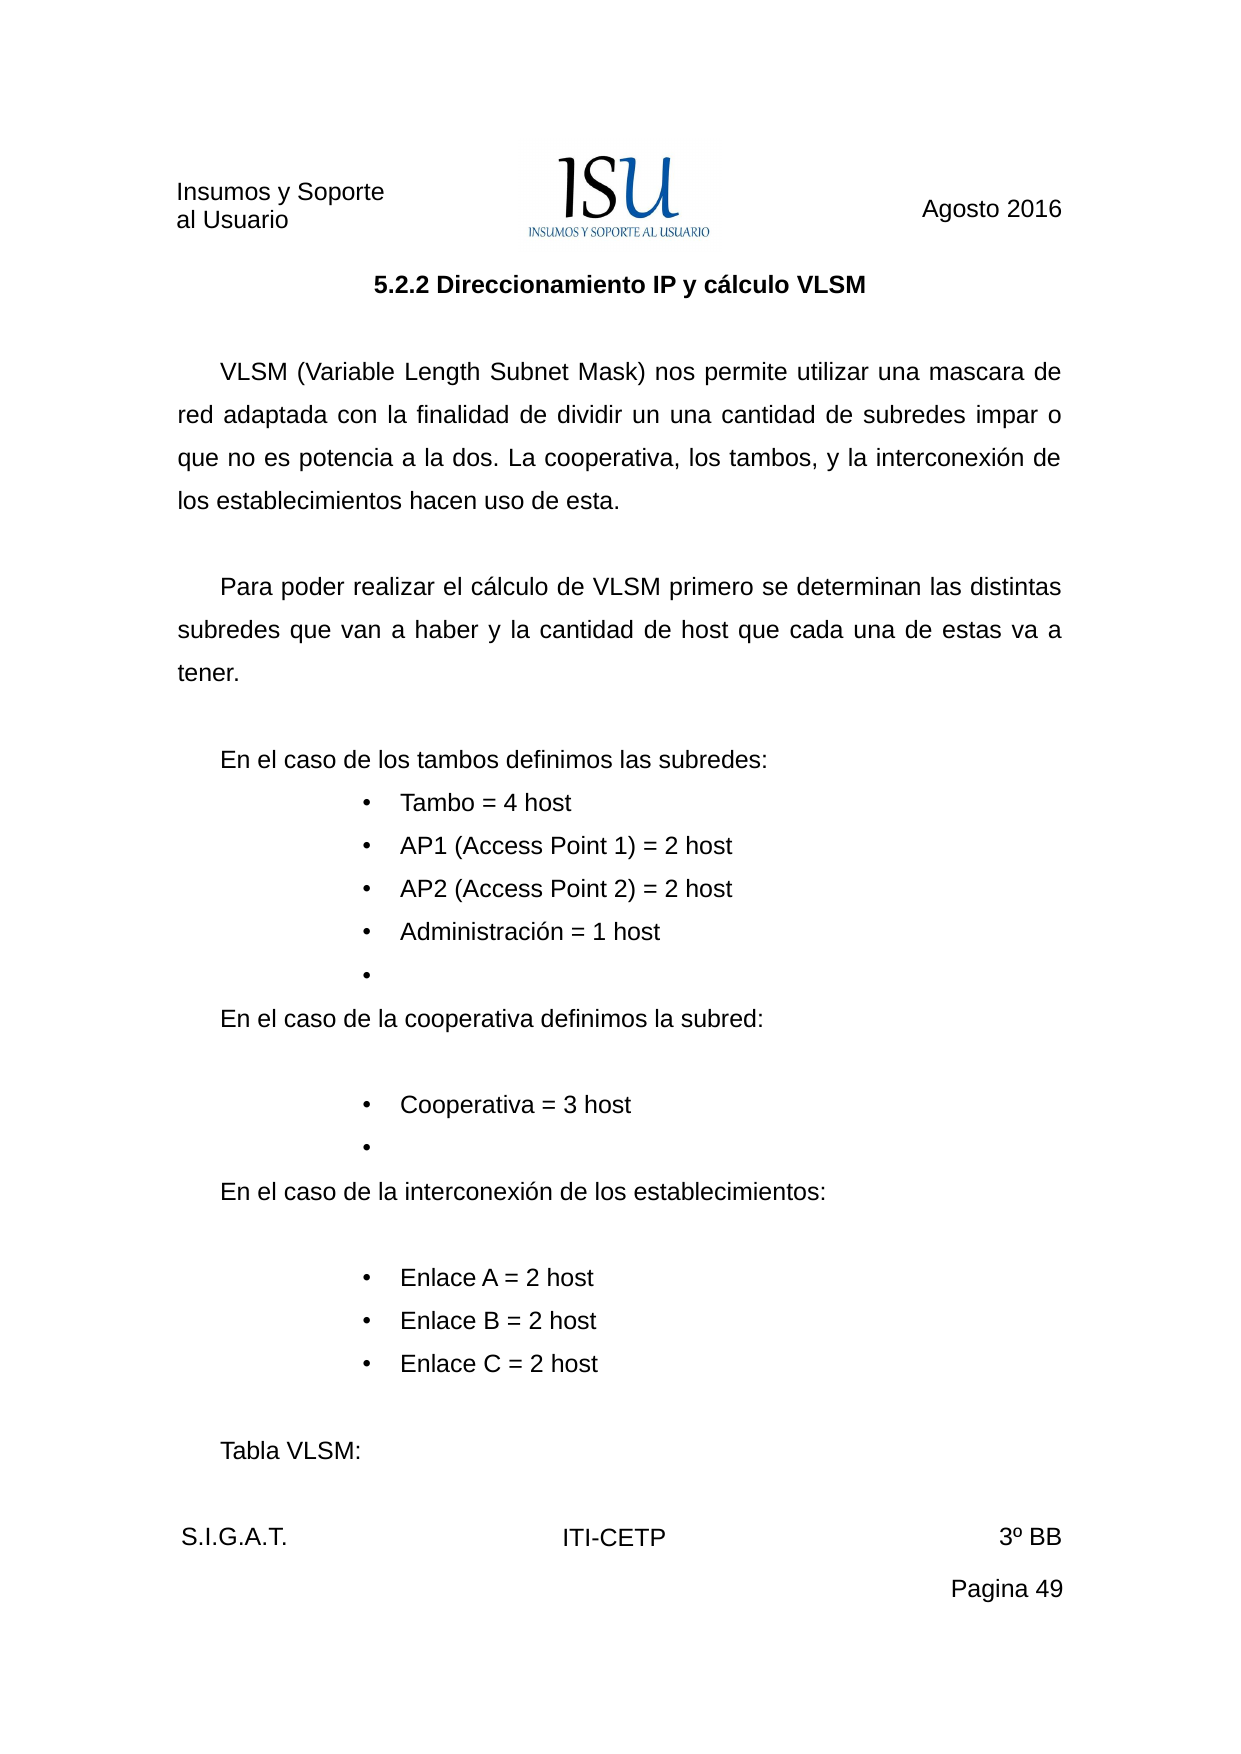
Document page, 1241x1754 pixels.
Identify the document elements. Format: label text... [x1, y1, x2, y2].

text Tabla VLSM: [177, 1436, 1063, 1464]
text VLSM (Variable Length Subnet Mask) nos permite utilizar una mascara de red adaptada con la finalidad de dividir un una cantidad de subredes impar o que no es potencia a la dos. La cooperativa, los tambos, y la interconexión de los establecimientos hacen uso de esta. [177, 356, 1063, 514]
picture [517, 138, 723, 252]
list AP2 (Access Point 2) = 2 host [362, 874, 1063, 903]
text Para poder realizar el cálculo de VLSM primero se determinan las distintas subredes que van a haber y la cantidad de host que cada una de estas va a tener. [177, 572, 1063, 687]
list AP1 (Access Point 1) = 2 host [362, 831, 1063, 860]
list Cooperativa = 3 host [362, 1090, 1063, 1119]
list Administración = 1 host [362, 917, 1063, 946]
text 5.2.2 Direccionamiento IP y cálculo VLSM [177, 270, 1063, 299]
list Tambo = 4 host [362, 788, 1063, 817]
text En el caso de la cooperativa definimos la subred: [177, 1004, 1063, 1033]
text En el caso de los tambos definimos las subredes: [177, 744, 1063, 773]
list Enlace C = 2 host [362, 1349, 1063, 1378]
list Enlace B = 2 host [362, 1306, 1063, 1335]
text En el caso de la interconexión de los establecimientos: [177, 1177, 1063, 1205]
list Enlace A = 2 host [362, 1263, 1063, 1292]
